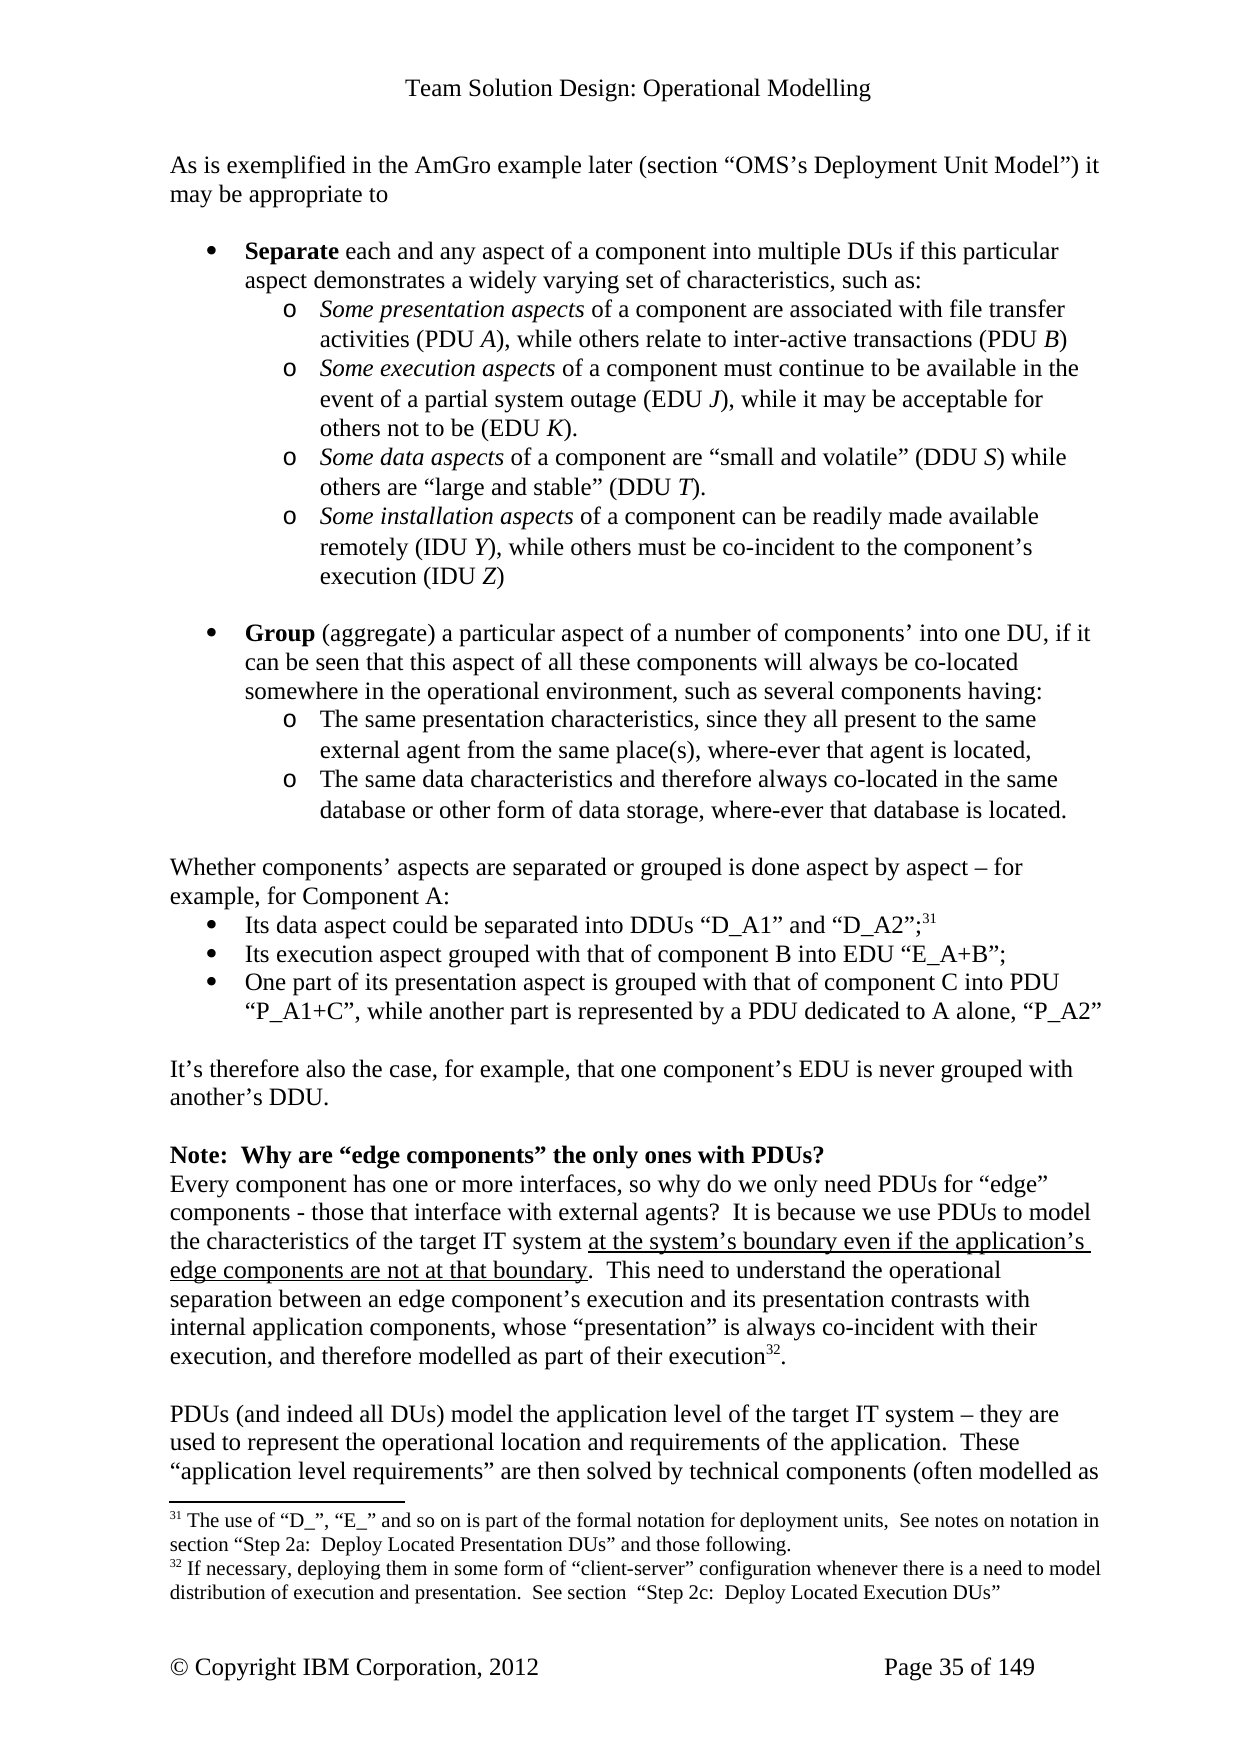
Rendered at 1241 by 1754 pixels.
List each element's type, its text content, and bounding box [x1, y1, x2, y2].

text Note: Why are “edge components” the only ones with PDUs? Every component has one or more interfaces, so why do we only need PDUs for “edge” components - those that interface with external agents? It is because we use PDUs to model the characteristics of the target IT system at the system’s boundary even if the application’s edge components are not at that boundary. This need to understand the operational separation between an edge component’s execution and its presentation contrasts with internal application components, whose “presentation” is always co-incident with their execution, and therefore modelled as part of their execution. [169, 1140, 1107, 1399]
list Separate each and any aspect of a component into multiple DUs if this particular aspect demonstrates a widely varying set of characteristics, such as: [207, 236, 1107, 294]
text PDUs (and indeed all DUs) model the application level of the target IT system – they are used to represent the operational location and requirements of the application. These “application level requirements” are then solved by technical components (often modelled as [169, 1399, 1107, 1485]
list The use of “D_”, “E_” and so on is part of the formal notation for deployment units, See notes on notation in section “Step 2a: Deploy Located Presentation DUs” and those following. [169, 1508, 1107, 1556]
text If necessary, deploying them in some form of “client-server” configuration whenever there is a need to model distribution of execution and presentation. See section “Step 2c: Deploy Located Execution DUs” [169, 1556, 1107, 1604]
list Some data aspects of a component are “small and volatile” (DDU S) while others are “large and stable” (DDU T). [282, 442, 1107, 501]
list The same data characteristics and therefore always co-located in the same database or other form of data storage, where-ever that database is located. [282, 764, 1107, 852]
list Some installation aspects of a component can be readily made available remotely (IDU Y), while others must be co-incident to the component’s execution (IDU Z) [282, 501, 1107, 618]
text As is exemplified in the AmGro example later (section “OMS’s Deployment Unit Model”) it may be appropriate to [169, 150, 1107, 207]
list Some execution aspects of a component must continue to be available in the event of a partial system outage (EDU J), while it may be acceptable for others not to be (EDU K). [282, 353, 1107, 442]
list Its execution aspect grouped with that of component B into EDU “E_A+B”; [207, 939, 1107, 967]
text Whether components’ aspects are separated or grouped is done aspect by aspect – for example, for Component A: [169, 852, 1107, 910]
list Its data aspect could be separated into DDUs “D_A1” and “D_A2”; [207, 910, 1107, 939]
list Some presentation aspects of a component are associated with file transfer activities (PDU A), while others relate to inter-active transactions (PDU B) [282, 294, 1107, 353]
list The same presentation characteristics, since they all present to the same external agent from the same place(s), where-ever that agent is located, [282, 704, 1107, 764]
list One part of its presentation aspect is grouped with that of component C into PDU “P_A1+C”, while another part is represented by a PDU dedicated to A alone, “P_A2” [207, 967, 1107, 1025]
list Group (aggregate) a particular aspect of a number of components’ into one DU, if it can be seen that this aspect of all these components will always be co-located somewhere in the operational environment, such as several components having: [207, 618, 1107, 704]
text It’s therefore also the case, for example, that one component’s EDU is never grouped with another’s DDU. [169, 1054, 1107, 1111]
